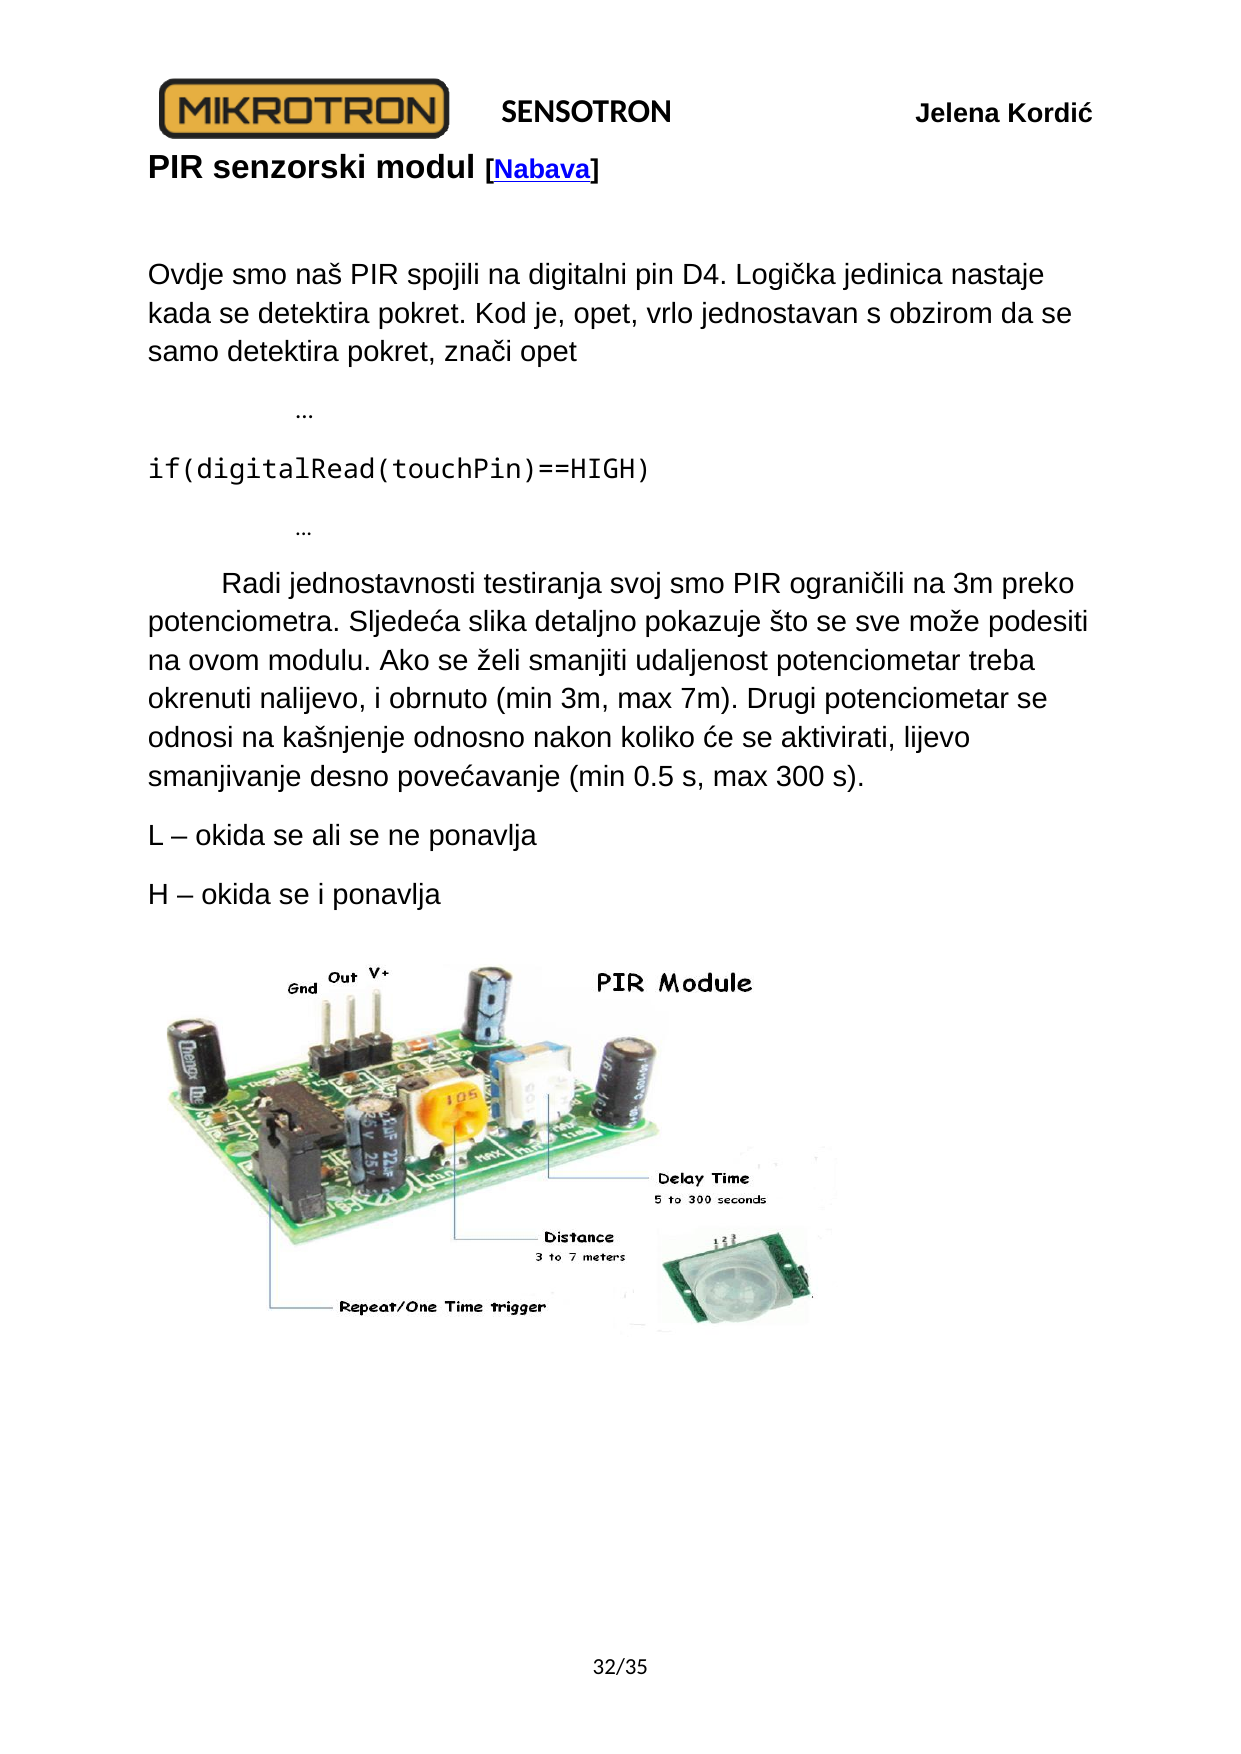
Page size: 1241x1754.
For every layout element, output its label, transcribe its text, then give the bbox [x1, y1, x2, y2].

text ... [148, 394, 1093, 424]
text H – okida se i ponavlja [148, 877, 1093, 911]
text ... [148, 513, 1093, 541]
text Radi jednostavnosti testiranja svoj smo PIR ograničili na 3m preko potenciometra. Sljedeća slika detaljno pokazuje što se sve može podesiti na ovom modulu. Ako se želi smanjiti udaljenost potenciometar treba okrenuti nalijevo, i obrnuto (min 3m, max 7m). Drugi potenciometar se odnosi na kašnjenje odnosno nakon koliko će se aktivirati, lijevo smanjivanje desno povećavanje (min 0.5 s, max 300 s). [148, 566, 1093, 792]
subtitle PIR senzorski modul [Nabava] [148, 148, 1093, 186]
text Ovdje smo naš PIR spojili na digitalni pin D4. Logička jedinica nastaje kada se detektira pokret. Kod je, opet, vrlo jednostavan s obzirom da se samo detektira pokret, znači opet [148, 257, 1093, 368]
text L – okida se ali se ne ponavlja [148, 818, 1093, 851]
text if(digitalRead(touchPin)==HIGH) [148, 449, 1093, 486]
picture [166, 934, 838, 1337]
